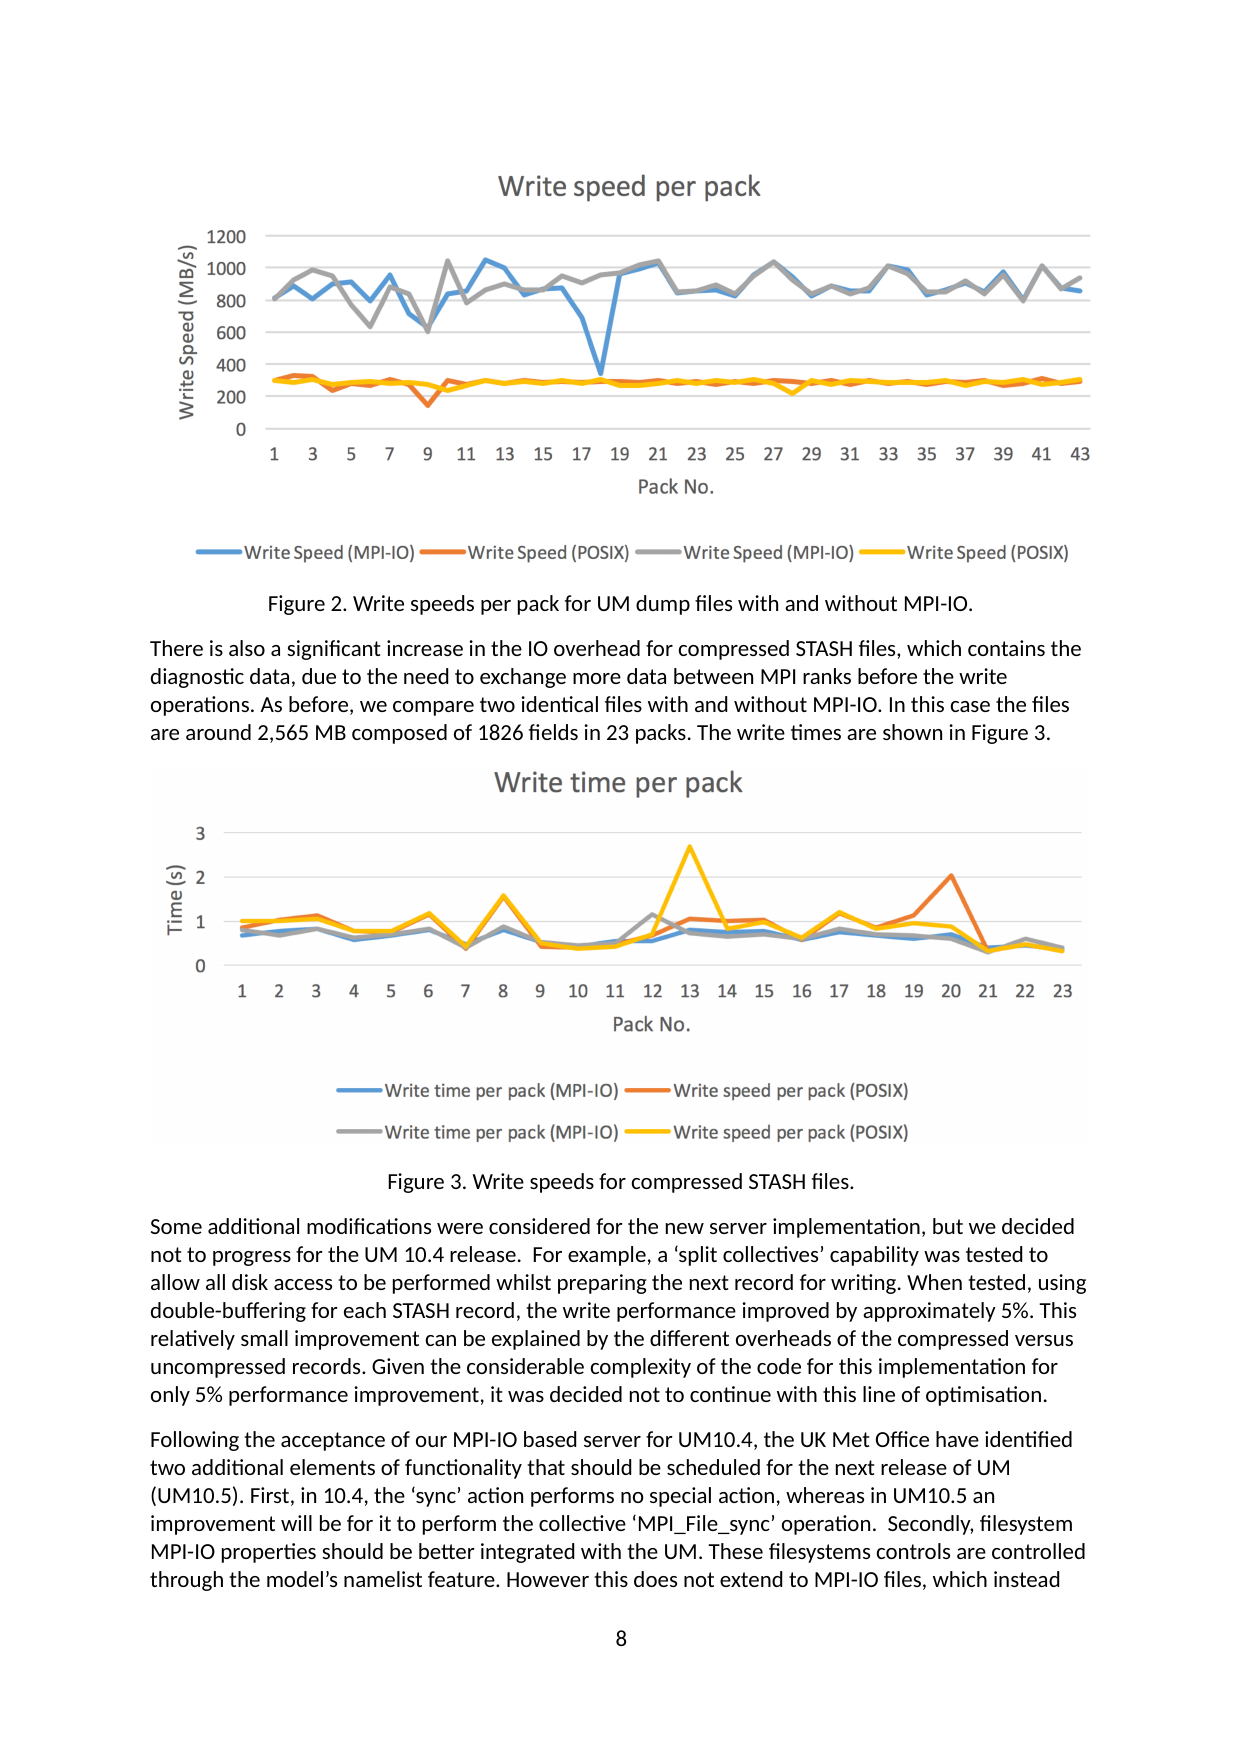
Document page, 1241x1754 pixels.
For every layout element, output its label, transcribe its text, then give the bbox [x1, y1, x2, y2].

text Figure 2. Write speeds per pack for UM dump files with and without MPI-IO. [150, 589, 1092, 618]
picture [150, 150, 1104, 573]
text Some additional modifications were considered for the new server implementation, but we decided not to progress for the UM 10.4 release. For example, a ‘split collectives’ capability was tested to allow all disk access to be performed whilst preparing the next record for writing. When tested, using double-buffering for each STASH record, the write performance improved by approximately 5%. This relatively small improvement can be explained by the different overheads of the compressed versus uncompressed records. Given the considerable complexity of the code for this implementation for only 5% performance improvement, it was decided not to continue with this line of optimisation. [150, 1212, 1092, 1408]
text There is also a significant increase in the IO overhead for compressed STASH files, which contains the diagnostic data, due to the need to exchange more data between MPI ranks before the write operations. As before, we compare two identical files with and without MPI-IO. In this case the files are around 2,565 MB composed of 1826 fields in 23 packs. The write times are shown in Figure 3. [150, 634, 1092, 746]
text Following the acceptance of our MPI-IO based server for UM10.4, the UK Met Office have identified two additional elements of functionality that should be scheduled for the next release of UM (UM10.5). First, in 10.4, the ‘sync’ action performs no special action, whereas in UM10.5 an improvement will be for it to perform the collective ‘MPI_File_sync’ operation. Secondly, filesystem MPI-IO properties should be better integrated with the UM. These filesystems controls are controlled through the model’s namelist feature. However this does not extend to MPI-IO files, which instead [150, 1425, 1092, 1593]
picture [150, 763, 1093, 1150]
text Figure 3. Write speeds for compressed STASH files. [150, 1167, 1092, 1195]
